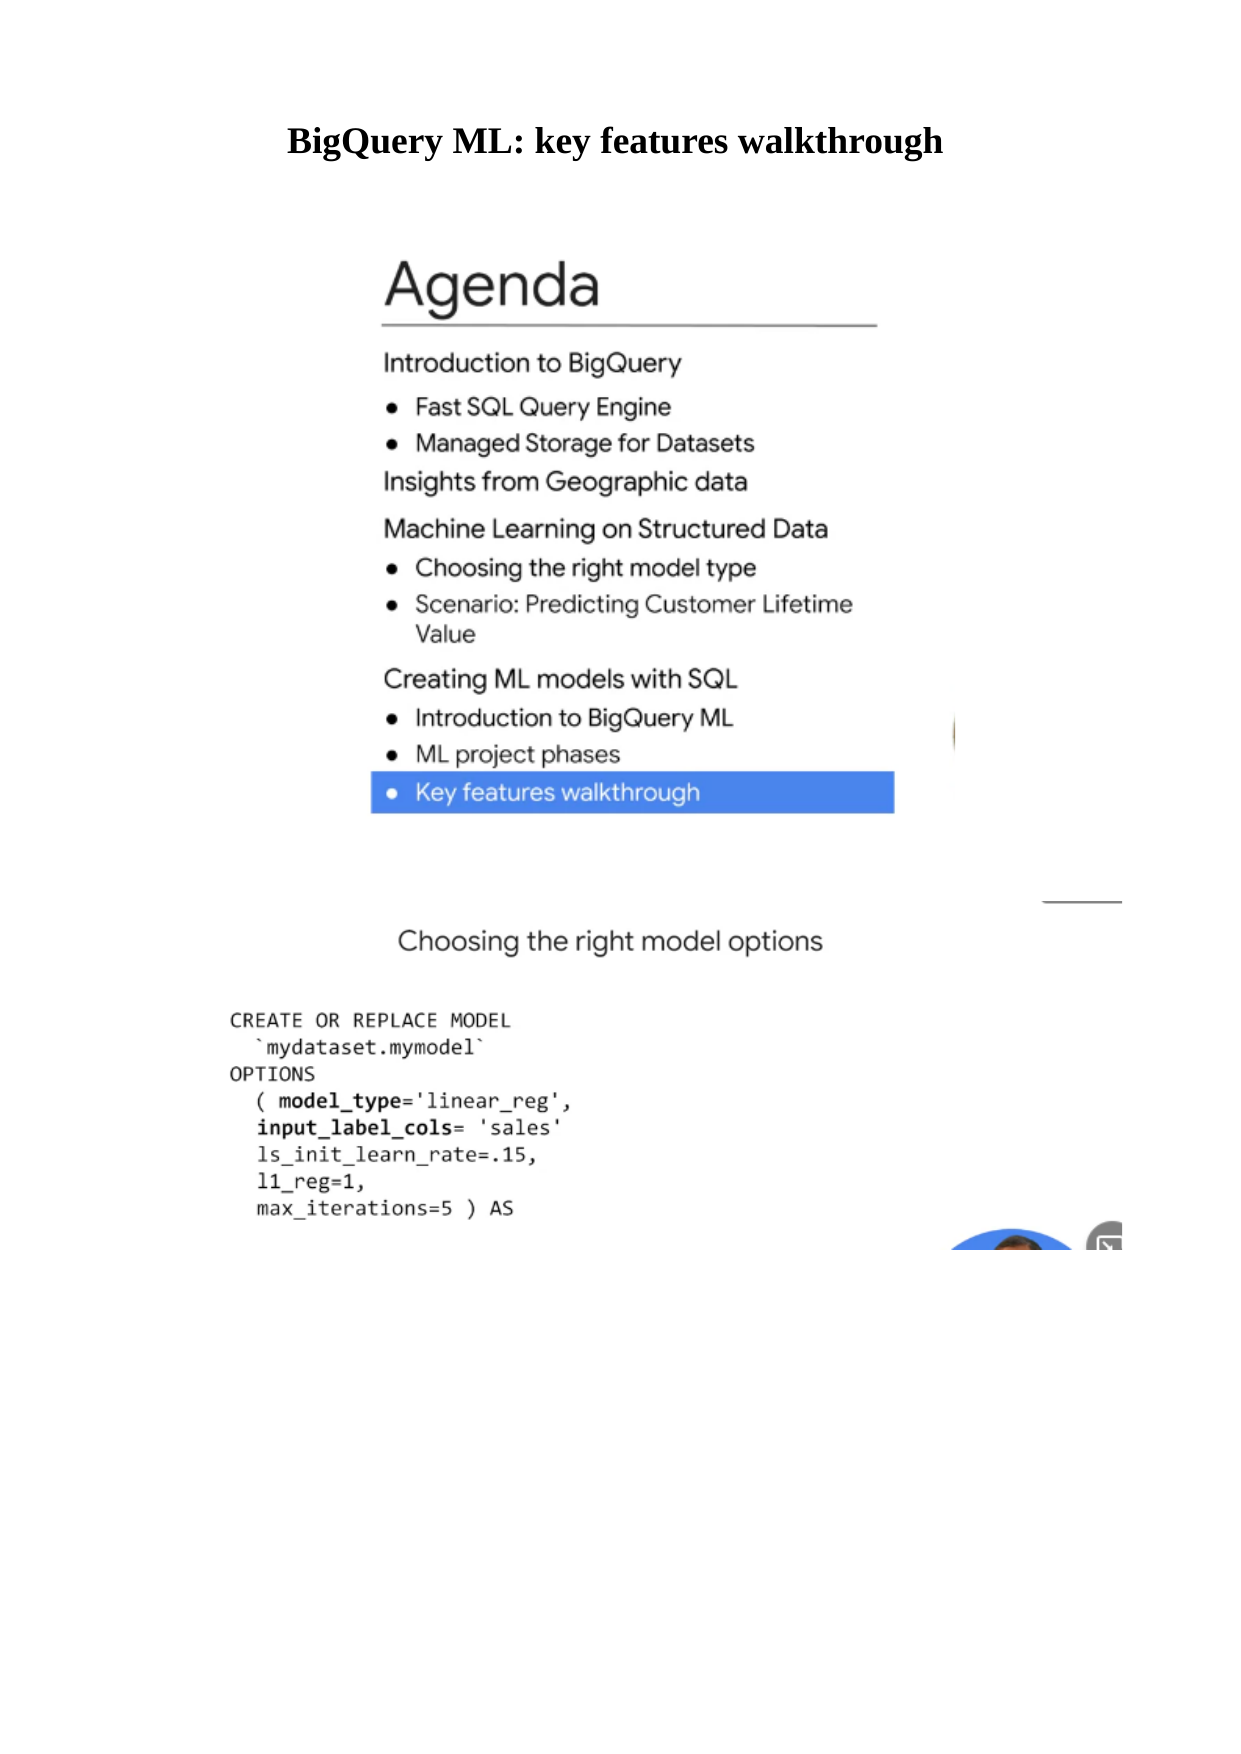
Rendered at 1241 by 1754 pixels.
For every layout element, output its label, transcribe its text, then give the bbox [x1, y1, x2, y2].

subtitle BigQuery ML: key features walkthrough [118, 118, 1122, 161]
picture [118, 901, 1123, 1250]
picture [285, 202, 956, 856]
